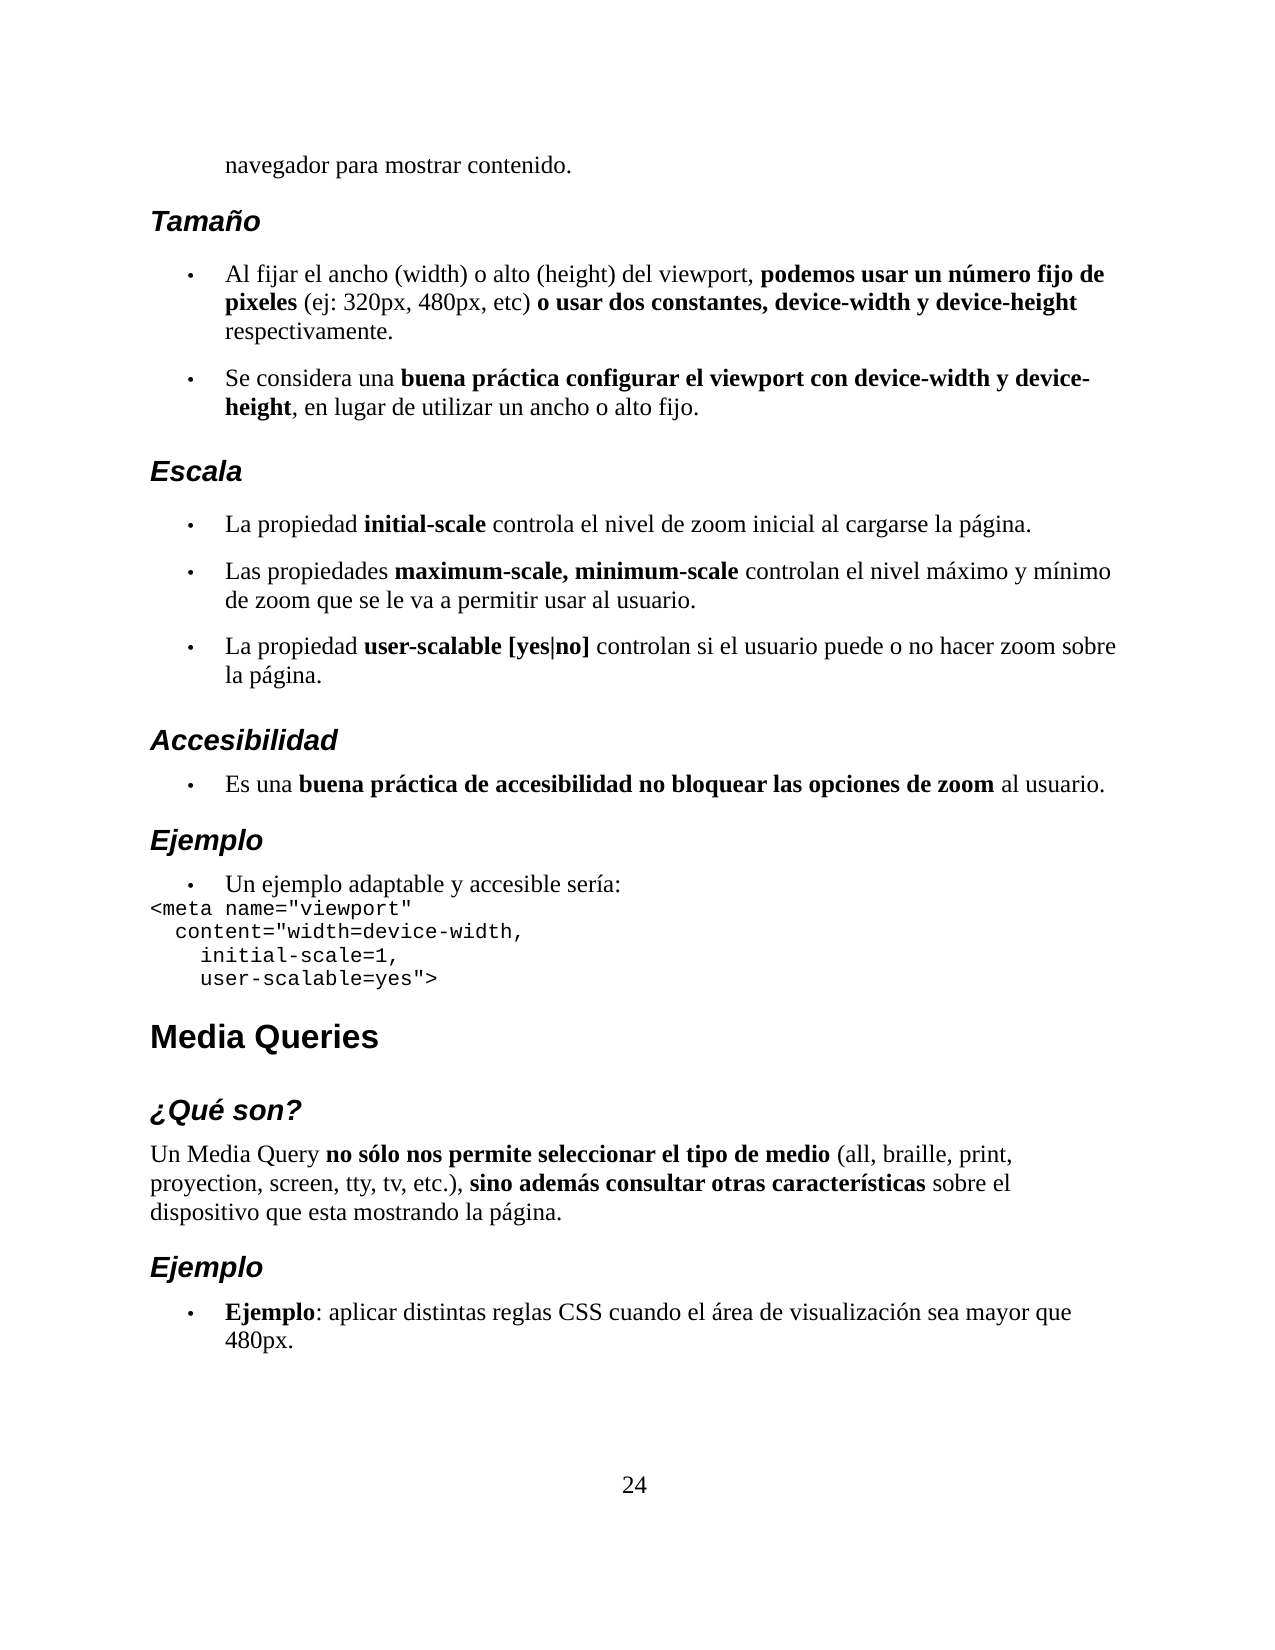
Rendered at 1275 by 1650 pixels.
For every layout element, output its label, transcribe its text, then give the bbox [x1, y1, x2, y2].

list Un ejemplo adaptable y accesible sería: [187, 869, 1125, 897]
list Las propiedades maximum-scale, minimum-scale controlan el nivel máximo y mínimo de zoom que se le va a permitir usar al usuario. [187, 556, 1125, 613]
list Ejemplo: aplicar distintas reglas CSS cuando el área de visualización sea mayor que 480px. [187, 1297, 1125, 1354]
subtitle ¿Qué son? [150, 1093, 1125, 1127]
text user-scalable=yes"> [150, 968, 1125, 992]
list navegador para mostrar contenido. [187, 150, 1125, 179]
subtitle Ejemplo [150, 1251, 1125, 1284]
list Al fijar el ancho (width) o alto (height) del viewport, podemos usar un número fijo de pixeles (ej: 320px, 480px, etc) o usar dos constantes, device-width y device-height respectivamente. [187, 259, 1125, 345]
text Un Media Query no sólo nos permite seleccionar el tipo de medio (all, braille, print, proyection, screen, tty, tv, etc.), sino además consultar otras características sobre el dispositivo que esta mostrando la página. [150, 1139, 1125, 1226]
text content="width=device-width, [150, 921, 1125, 945]
subtitle Media Queries [150, 1017, 1125, 1056]
subtitle Ejemplo [150, 823, 1125, 856]
list Es una buena práctica de accesibilidad no bloquear las opciones de zoom al usuario. [187, 769, 1125, 798]
text <meta name="viewport" [150, 897, 1125, 921]
subtitle Tamaño [150, 204, 1125, 237]
subtitle Accesibilidad [150, 723, 1125, 756]
list Se considera una buena práctica configurar el viewport con device-width y device-height, en lugar de utilizar un ancho o alto fijo. [187, 363, 1125, 420]
list La propiedad user-scalable [yes|no] controlan si el usuario puede o no hacer zoom sobre la página. [187, 631, 1125, 689]
text initial-scale=1, [150, 945, 1125, 968]
subtitle Escala [150, 454, 1125, 488]
list La propiedad initial-scale controla el nivel de zoom inicial al cargarse la página. [187, 509, 1125, 538]
